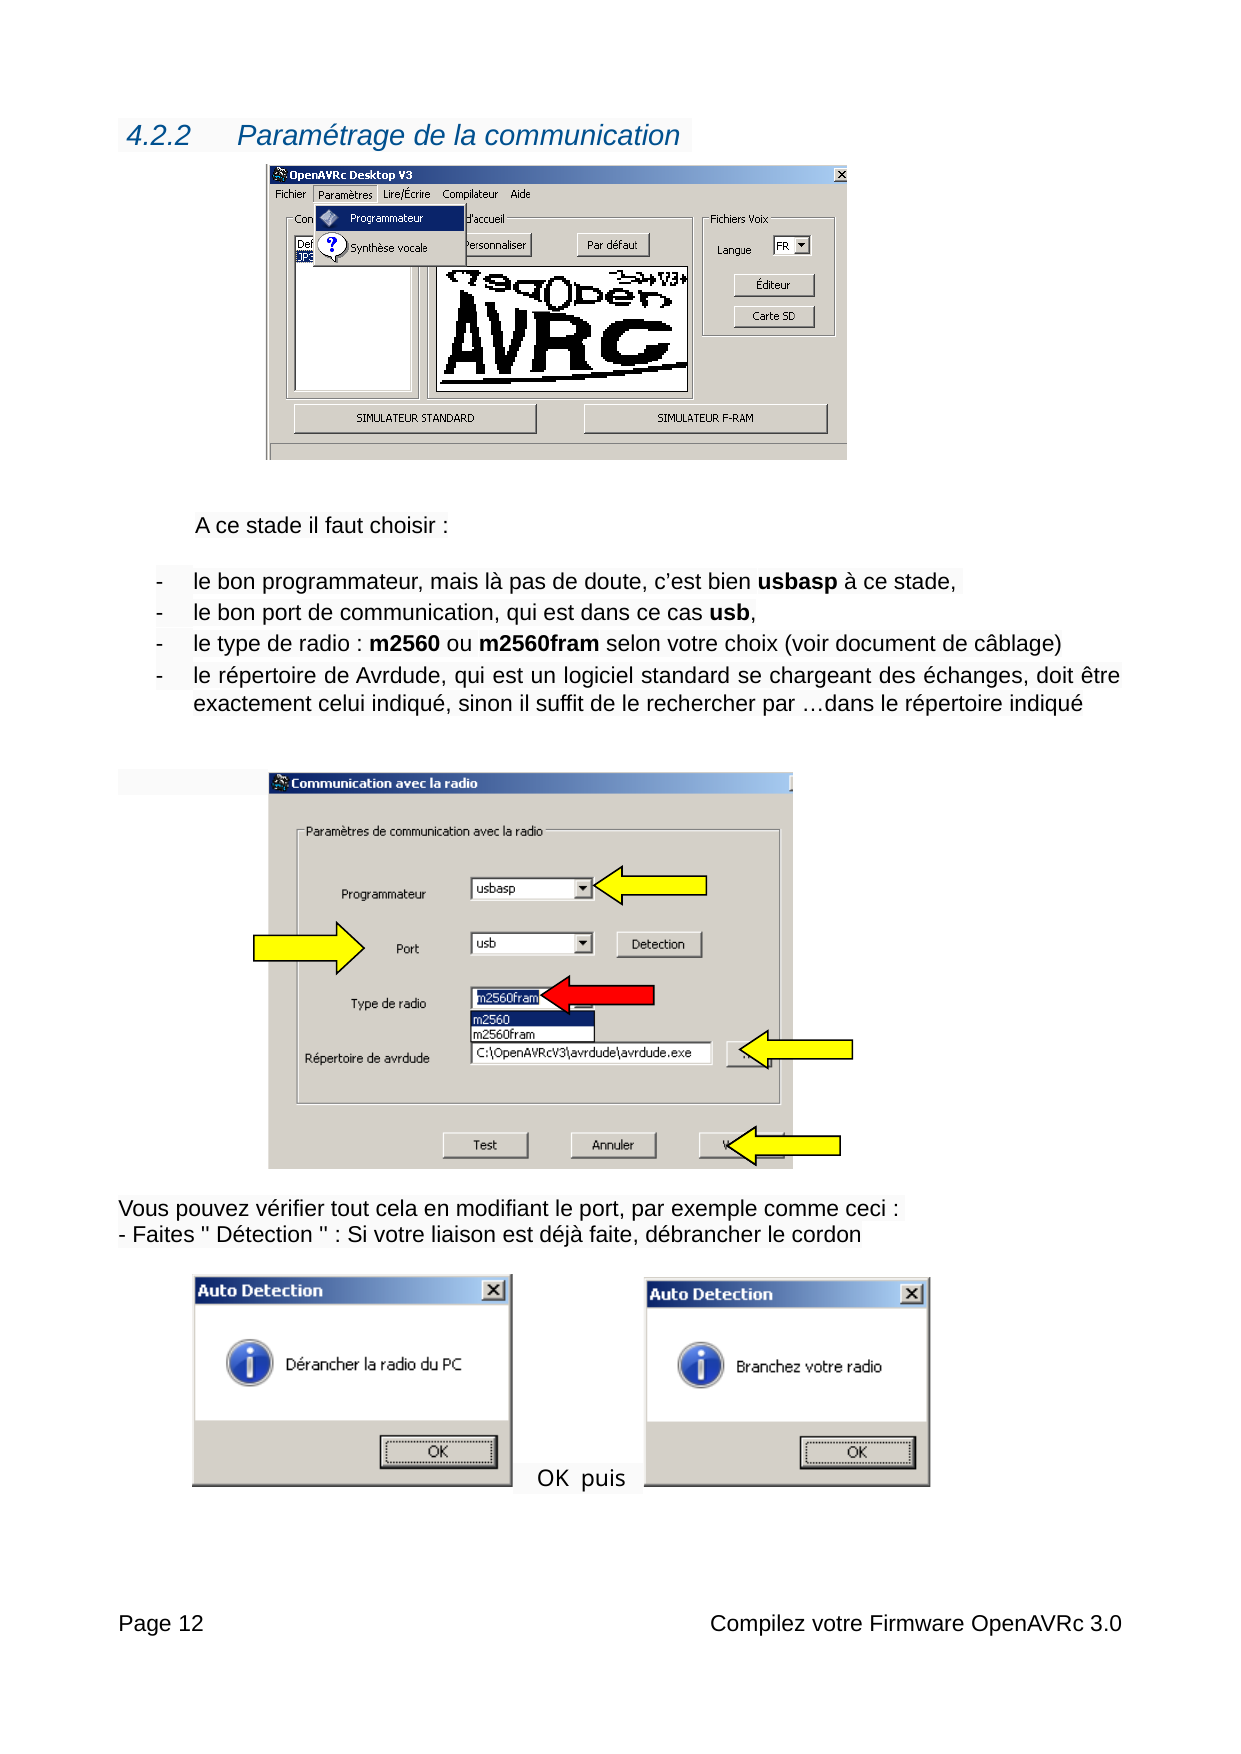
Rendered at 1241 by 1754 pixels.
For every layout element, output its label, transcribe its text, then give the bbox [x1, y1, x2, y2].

list le type de radio : m2560 ou m2560fram selon votre choix (voir document de câblage) [156, 627, 1122, 659]
picture [643, 1277, 931, 1487]
picture [192, 1274, 513, 1487]
text A ce stade il faut choisir : [195, 512, 1122, 538]
list le répertoire de Avrdude, qui est un logiciel standard se chargeant des échanges, doit être exactement celui indiqué, sinon il suffit de le rechercher par …dans le répertoire indiqué [156, 659, 1122, 716]
text OK puis [118, 1274, 1122, 1494]
list le bon programmateur, mais là pas de doute, c’est bien usbasp à ce stade, [193, 565, 1122, 596]
text Vous pouvez vérifier tout cela en modifiant le port, par exemple comme ceci : [118, 1195, 1122, 1221]
text - Faites '' Détection '' : Si votre liaison est déjà faite, débrancher le cordon [118, 1221, 1122, 1248]
subtitle Paramétrage de la communication [118, 118, 1122, 152]
list le bon port de communication, qui est dans ce cas usb, [193, 596, 1122, 627]
